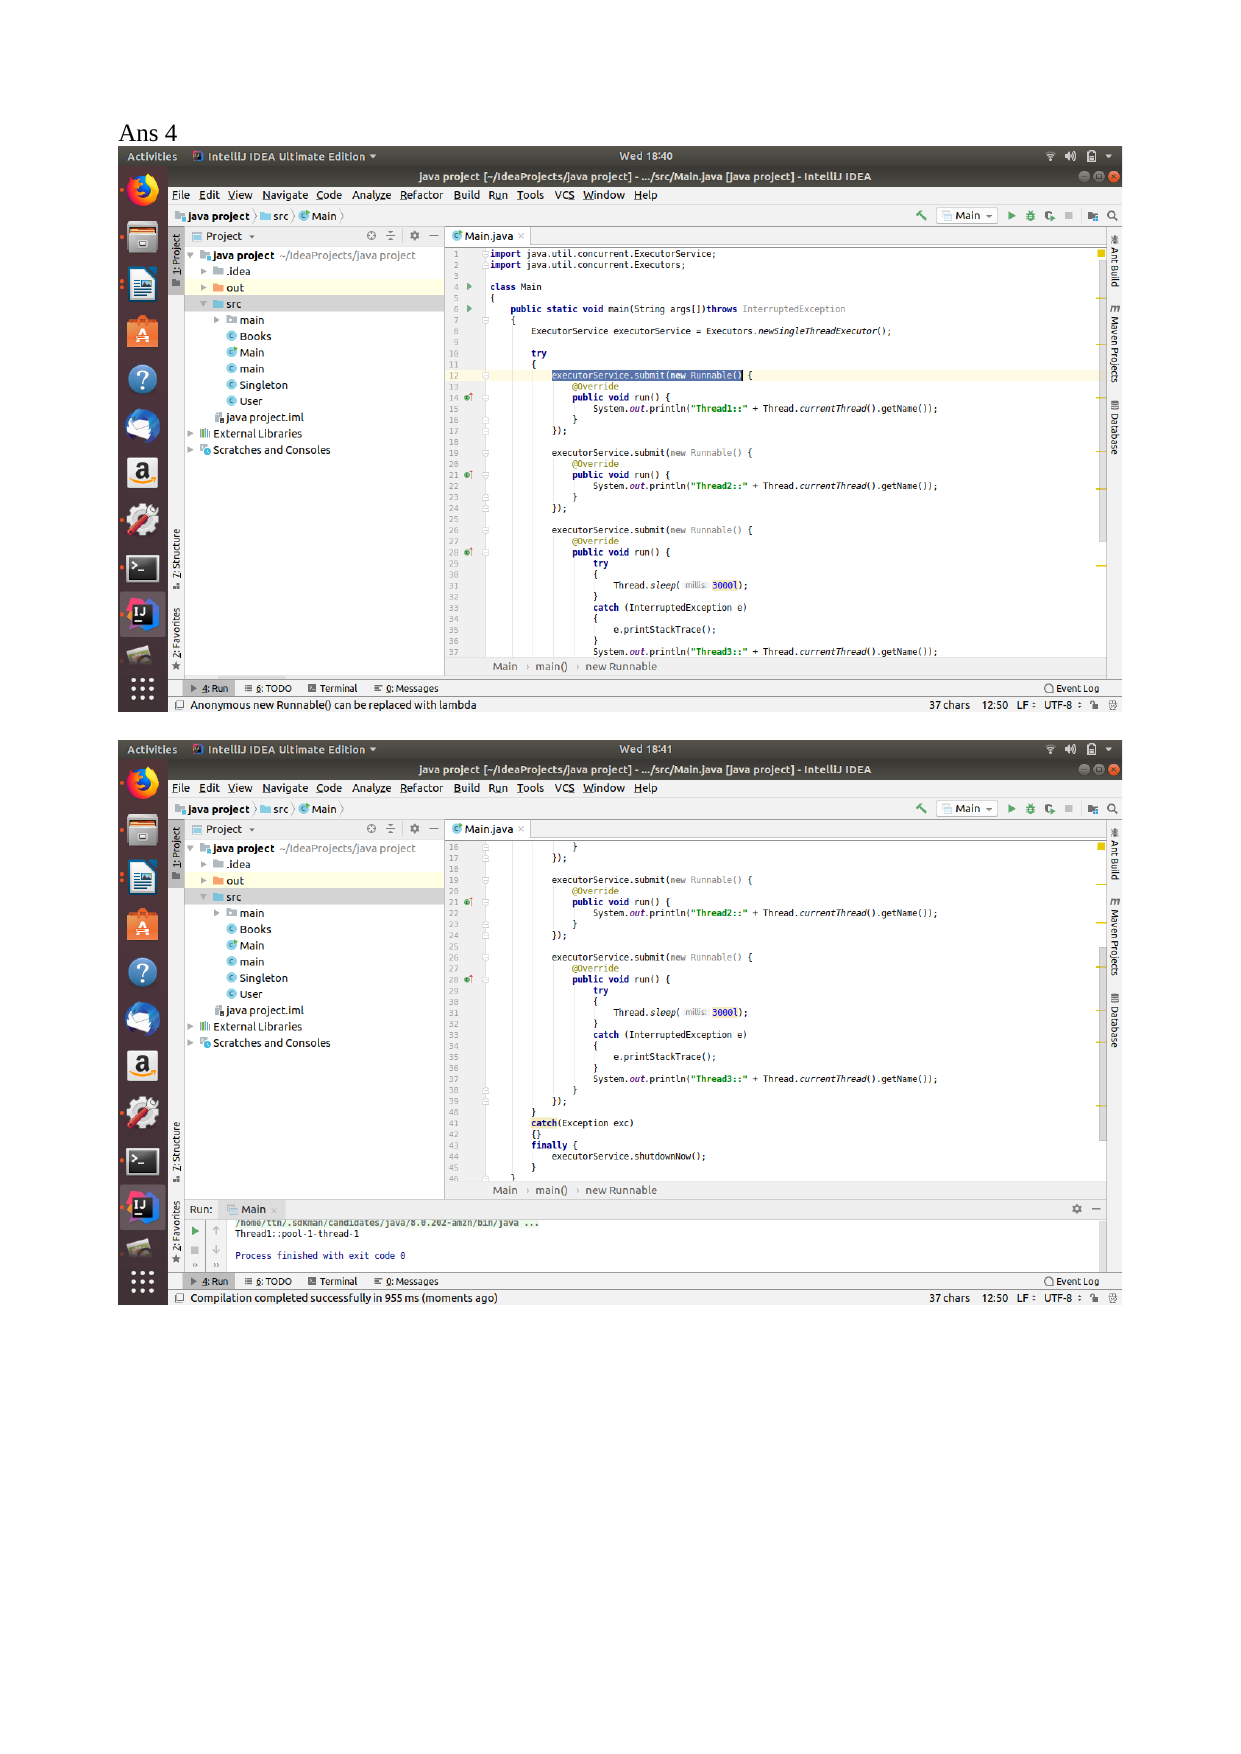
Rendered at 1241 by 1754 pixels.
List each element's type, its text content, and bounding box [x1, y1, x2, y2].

picture [118, 740, 1123, 1305]
picture [118, 146, 1123, 712]
text Ans 4 [118, 118, 1122, 146]
